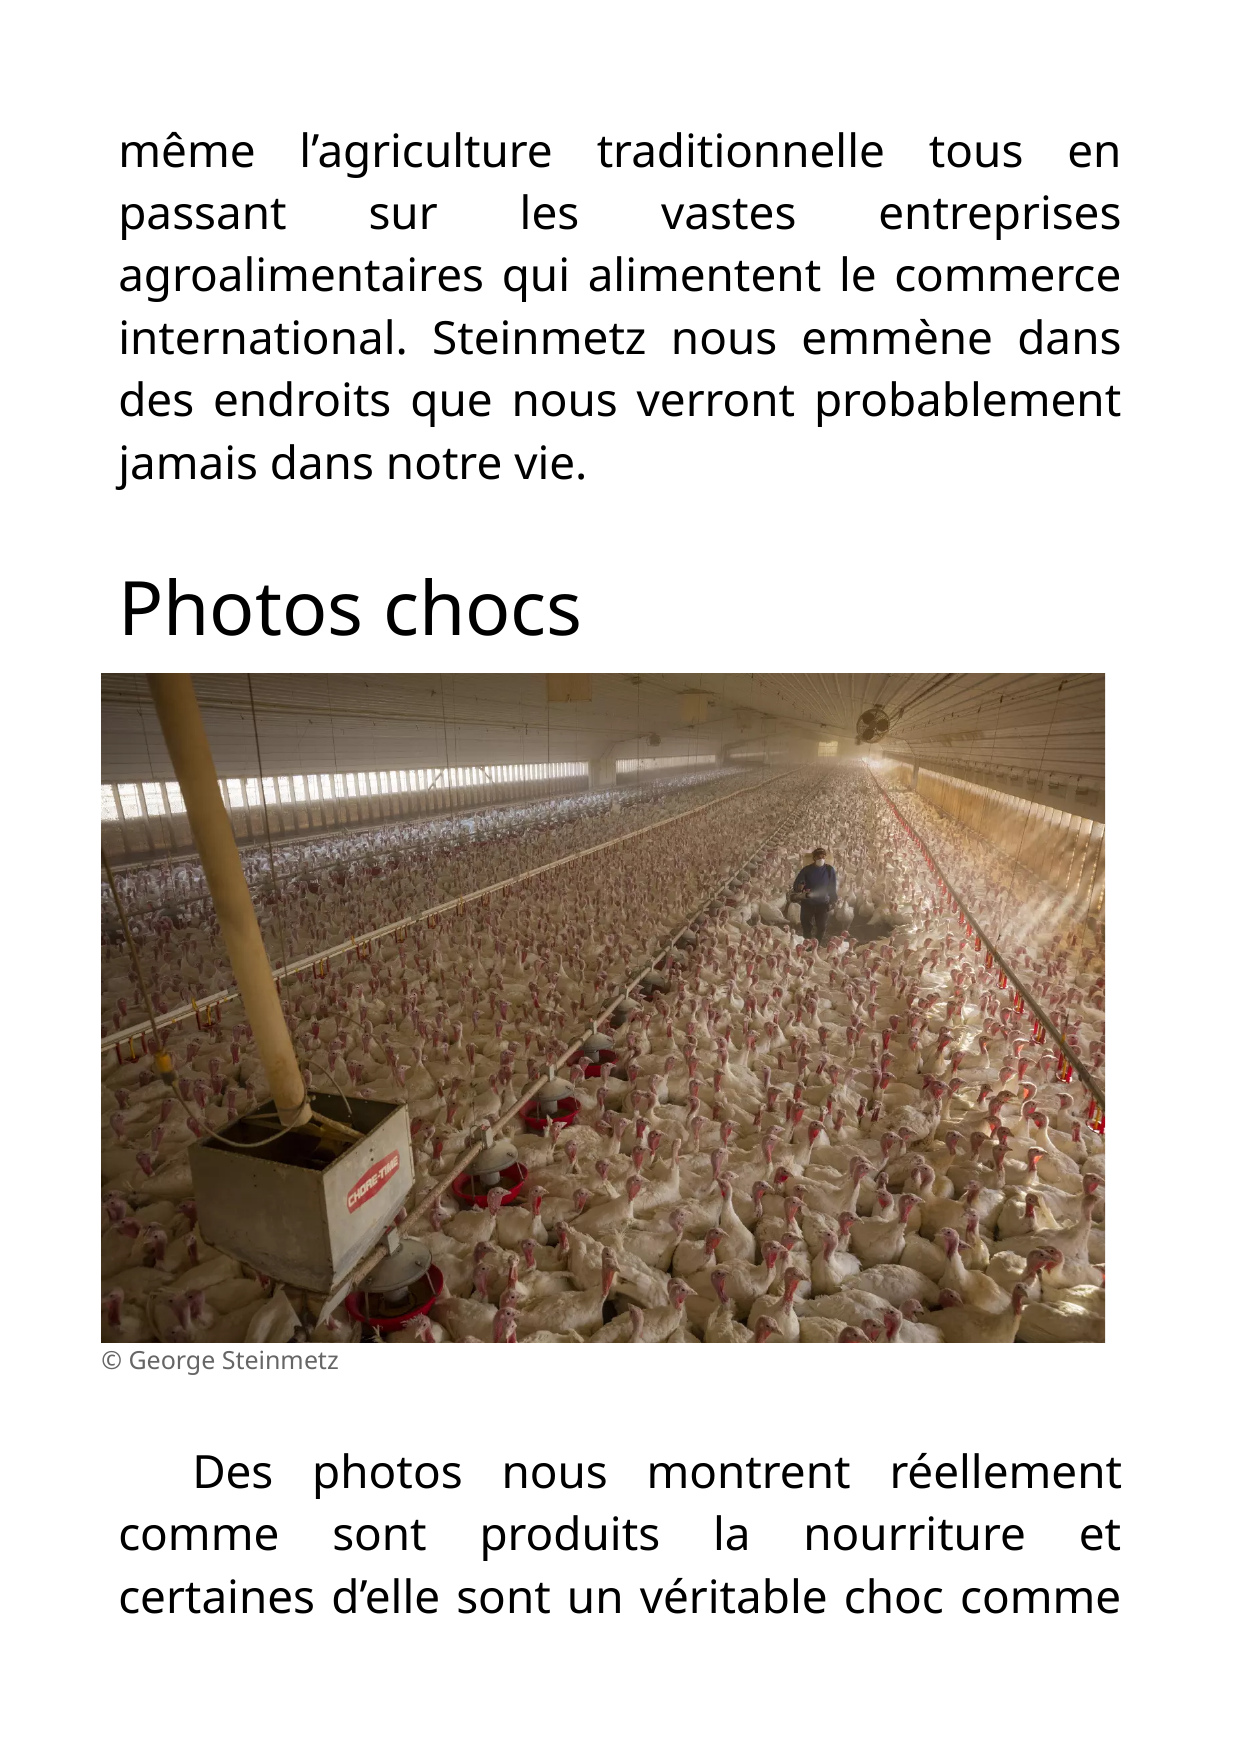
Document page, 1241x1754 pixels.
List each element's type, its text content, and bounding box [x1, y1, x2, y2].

text même l’agriculture traditionnelle tous en passant sur les vastes entreprises agroalimentaires qui alimentent le commerce international. Steinmetz nous emmène dans des endroits que nous verront probablement jamais dans notre vie. [118, 118, 1122, 492]
text © George Steinmetz [101, 1343, 1105, 1377]
text Des photos nous montrent réellement comme sont produits la nourriture et certaines d’elle sont un véritable choc comme [118, 1439, 1122, 1627]
picture [101, 673, 1105, 1343]
text [101, 661, 1105, 673]
text Photos chocs [118, 555, 1122, 657]
